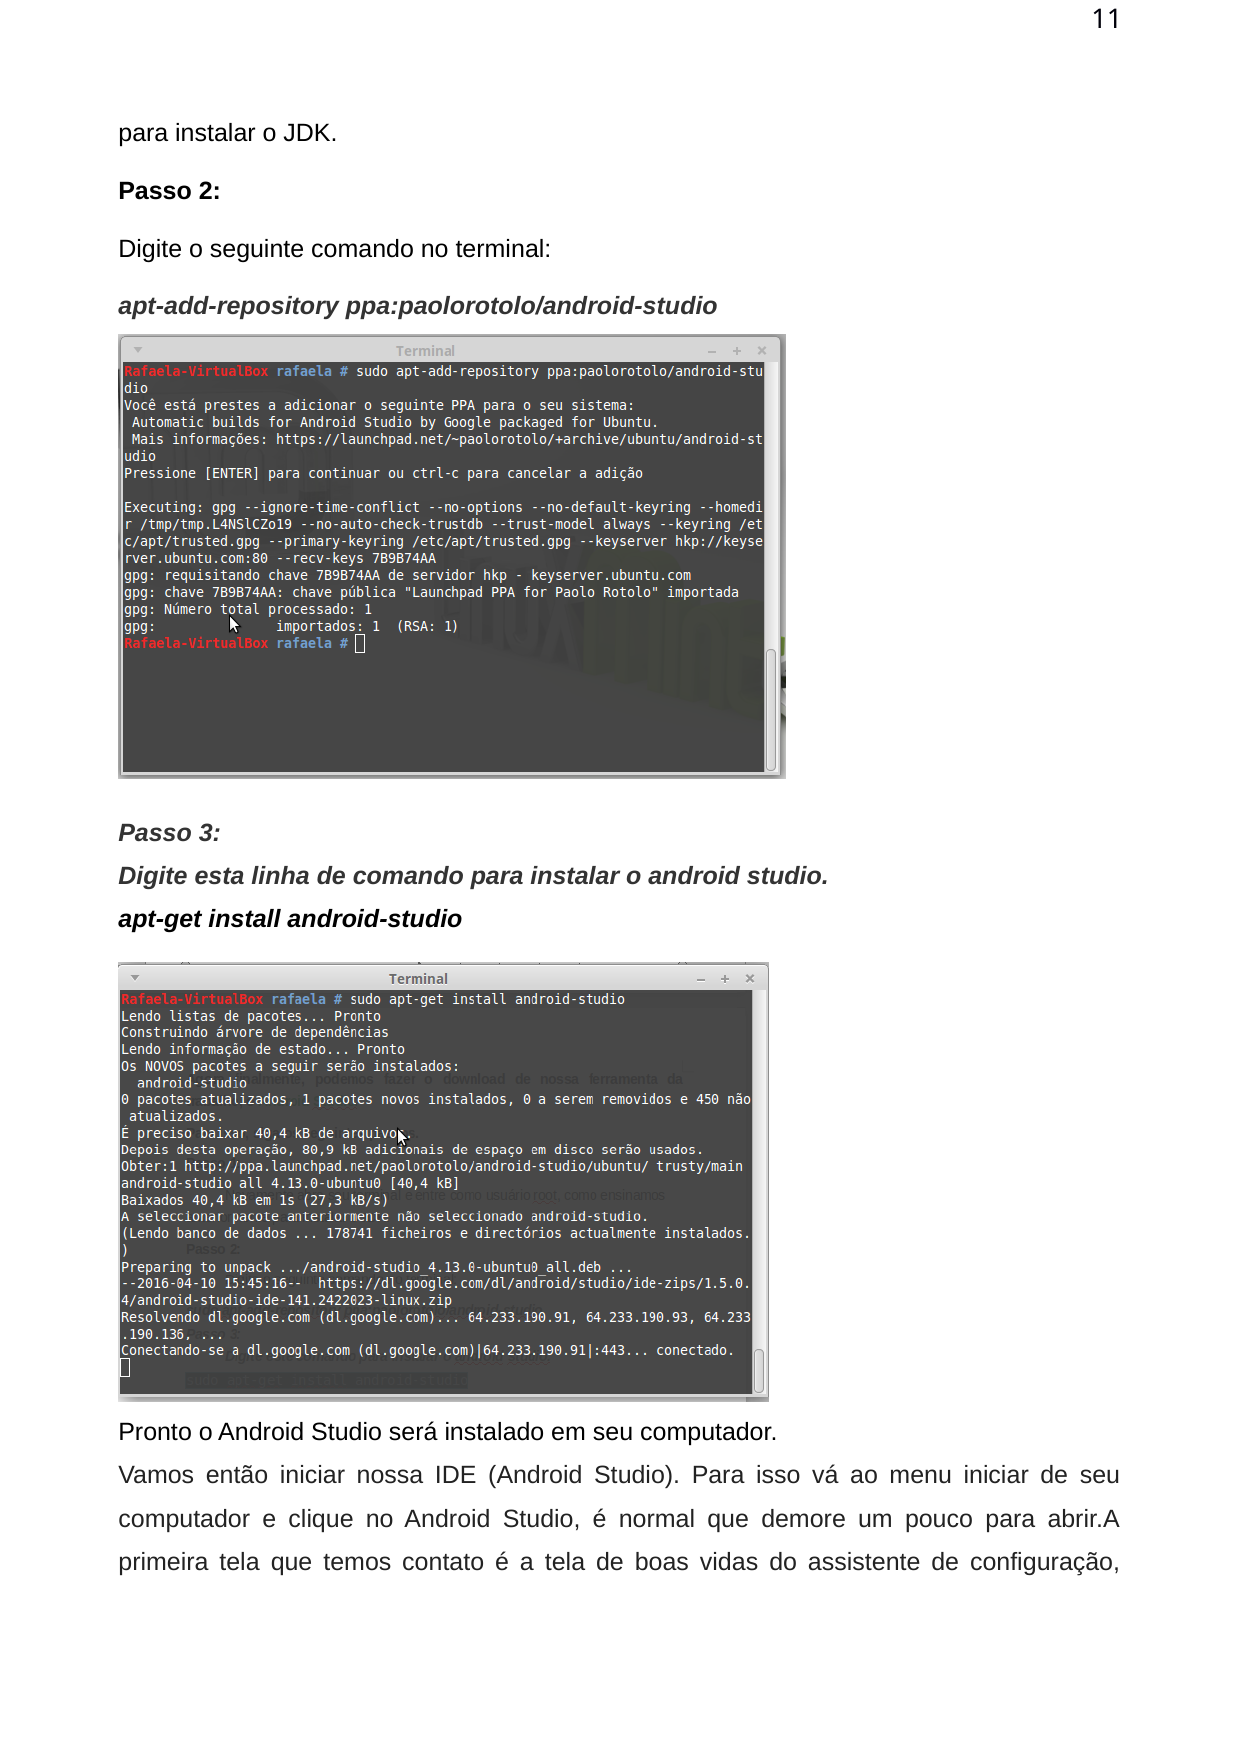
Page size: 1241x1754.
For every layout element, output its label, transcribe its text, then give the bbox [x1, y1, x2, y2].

picture [118, 334, 786, 779]
picture [118, 962, 769, 1402]
text Pronto o Android Studio será instalado em seu computador. [118, 1417, 1122, 1446]
text para instalar o JDK. [118, 118, 1122, 147]
text Vamos então iniciar nossa IDE (Android Studio). Para isso vá ao menu iniciar de seu computador e clique no Android Studio, é normal que demore um pouco para abrir.A primeira tela que temos contato é a tela de boas vidas do assistente de configuração, [118, 1460, 1122, 1575]
text Passo 3: [118, 818, 1122, 847]
text apt-add-repository ppa:paolorotolo/android-studio [118, 291, 1122, 320]
text Passo 2: [118, 176, 1122, 204]
text Digite esta linha de comando para instalar o android studio. [118, 861, 1122, 890]
text apt-get install android-studio [118, 904, 1122, 933]
text Digite o seguinte comando no terminal: [118, 233, 1122, 262]
